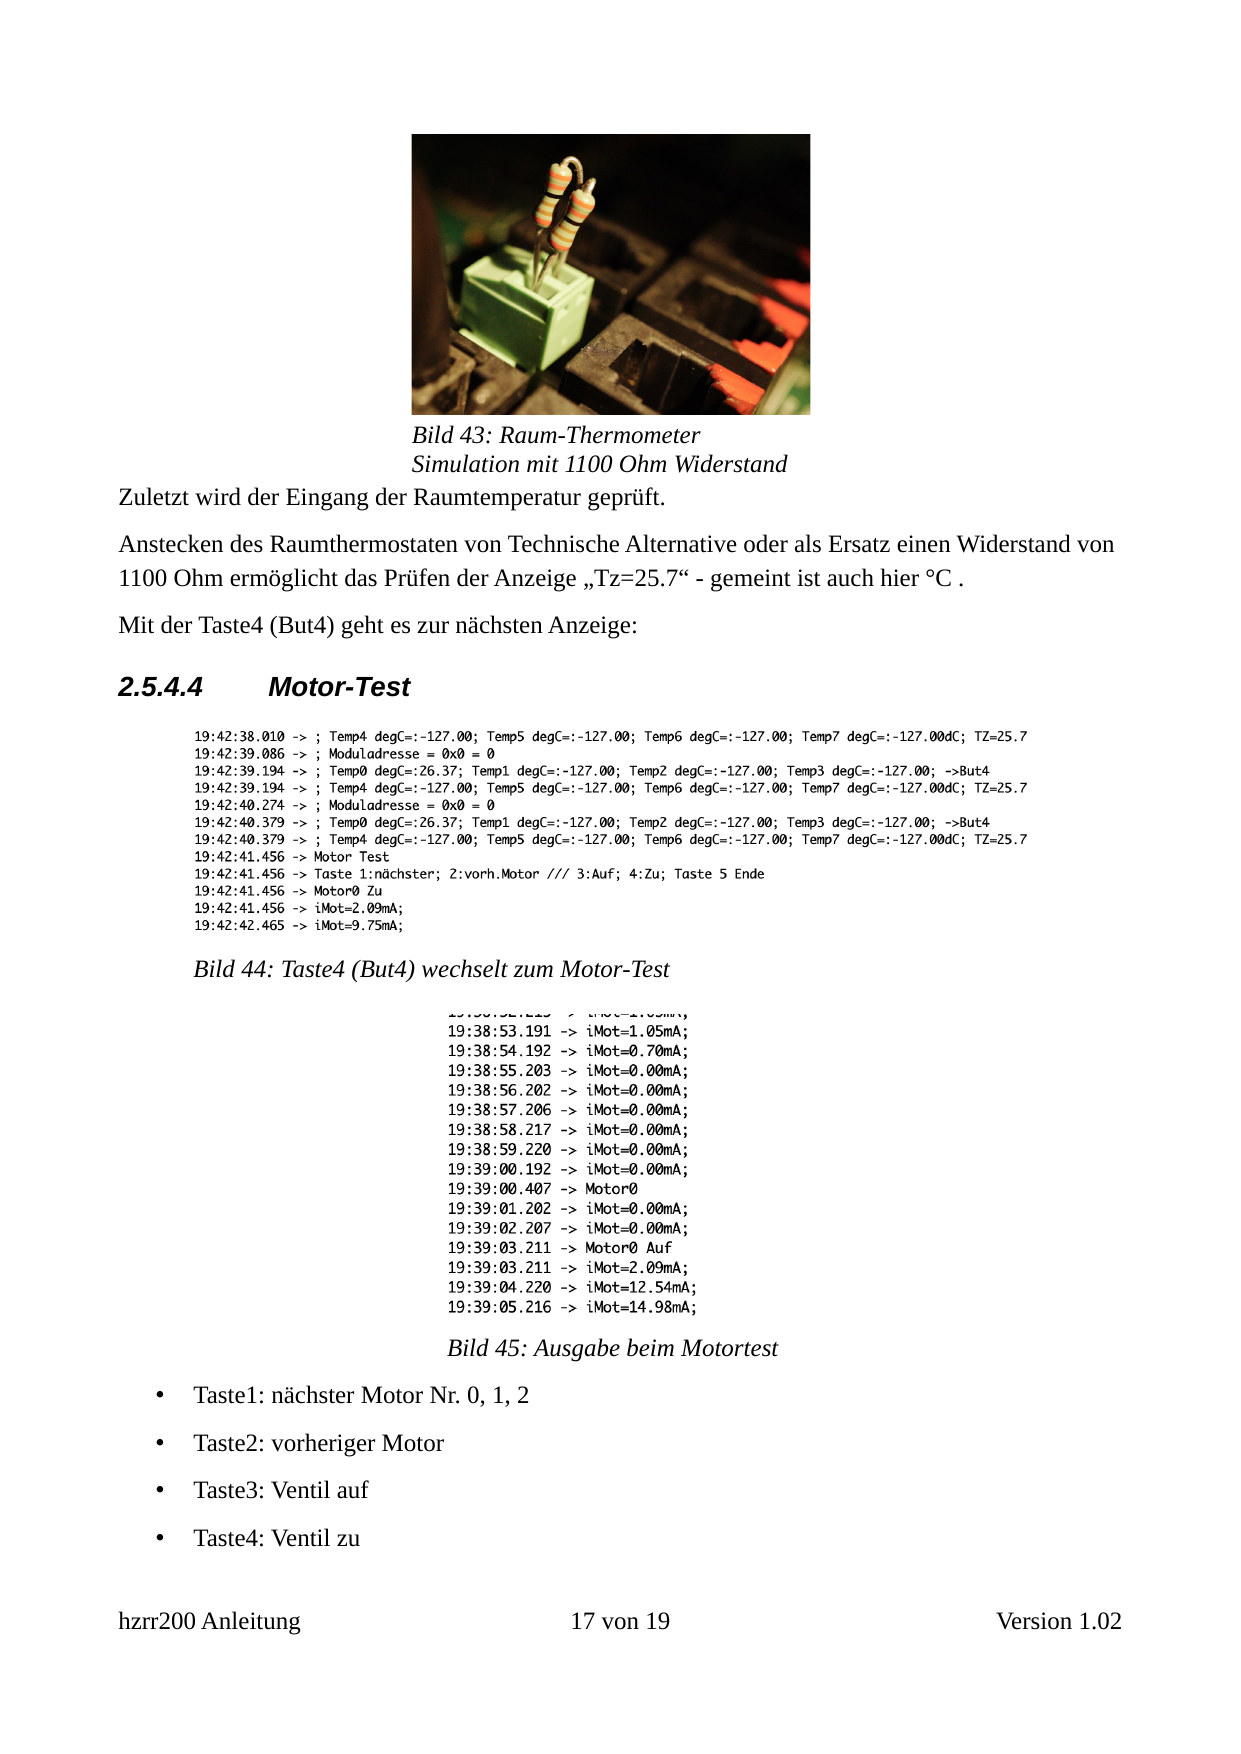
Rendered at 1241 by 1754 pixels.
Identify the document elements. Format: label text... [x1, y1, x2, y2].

picture [193, 727, 1048, 949]
list Taste3: Ventil auf [156, 1476, 1122, 1504]
list Taste1: nächster Motor Nr. 0, 1, 2 [156, 1380, 1122, 1409]
picture [446, 1014, 794, 1333]
list Taste4: Ventil zu [156, 1523, 1122, 1552]
text Bild 43: Raum-Thermometer Simulation mit 1100 Ohm Widerstand [412, 415, 810, 478]
subtitle Motor-Test [118, 670, 1122, 702]
text Zuletzt wird der Eingang der Raumtemperatur geprüft. [118, 118, 1122, 511]
text Mit der Taste4 (But4) geht es zur nächsten Anzeige: [118, 610, 1122, 639]
list Taste2: vorheriger Motor [156, 1428, 1122, 1457]
text Bild 44: Taste4 (But4) wechselt zum Motor-Test [193, 949, 1047, 983]
text Anstecken des Raumthermostaten von Technische Alternative oder als Ersatz einen Widerstand von 1100 Ohm ermöglicht das Prüfen der Anzeige „Tz=25.7“ - gemeint ist auch hier °C . [118, 529, 1122, 591]
picture [411, 134, 811, 415]
text Bild 45: Ausgabe beim Motortest [447, 1333, 793, 1361]
